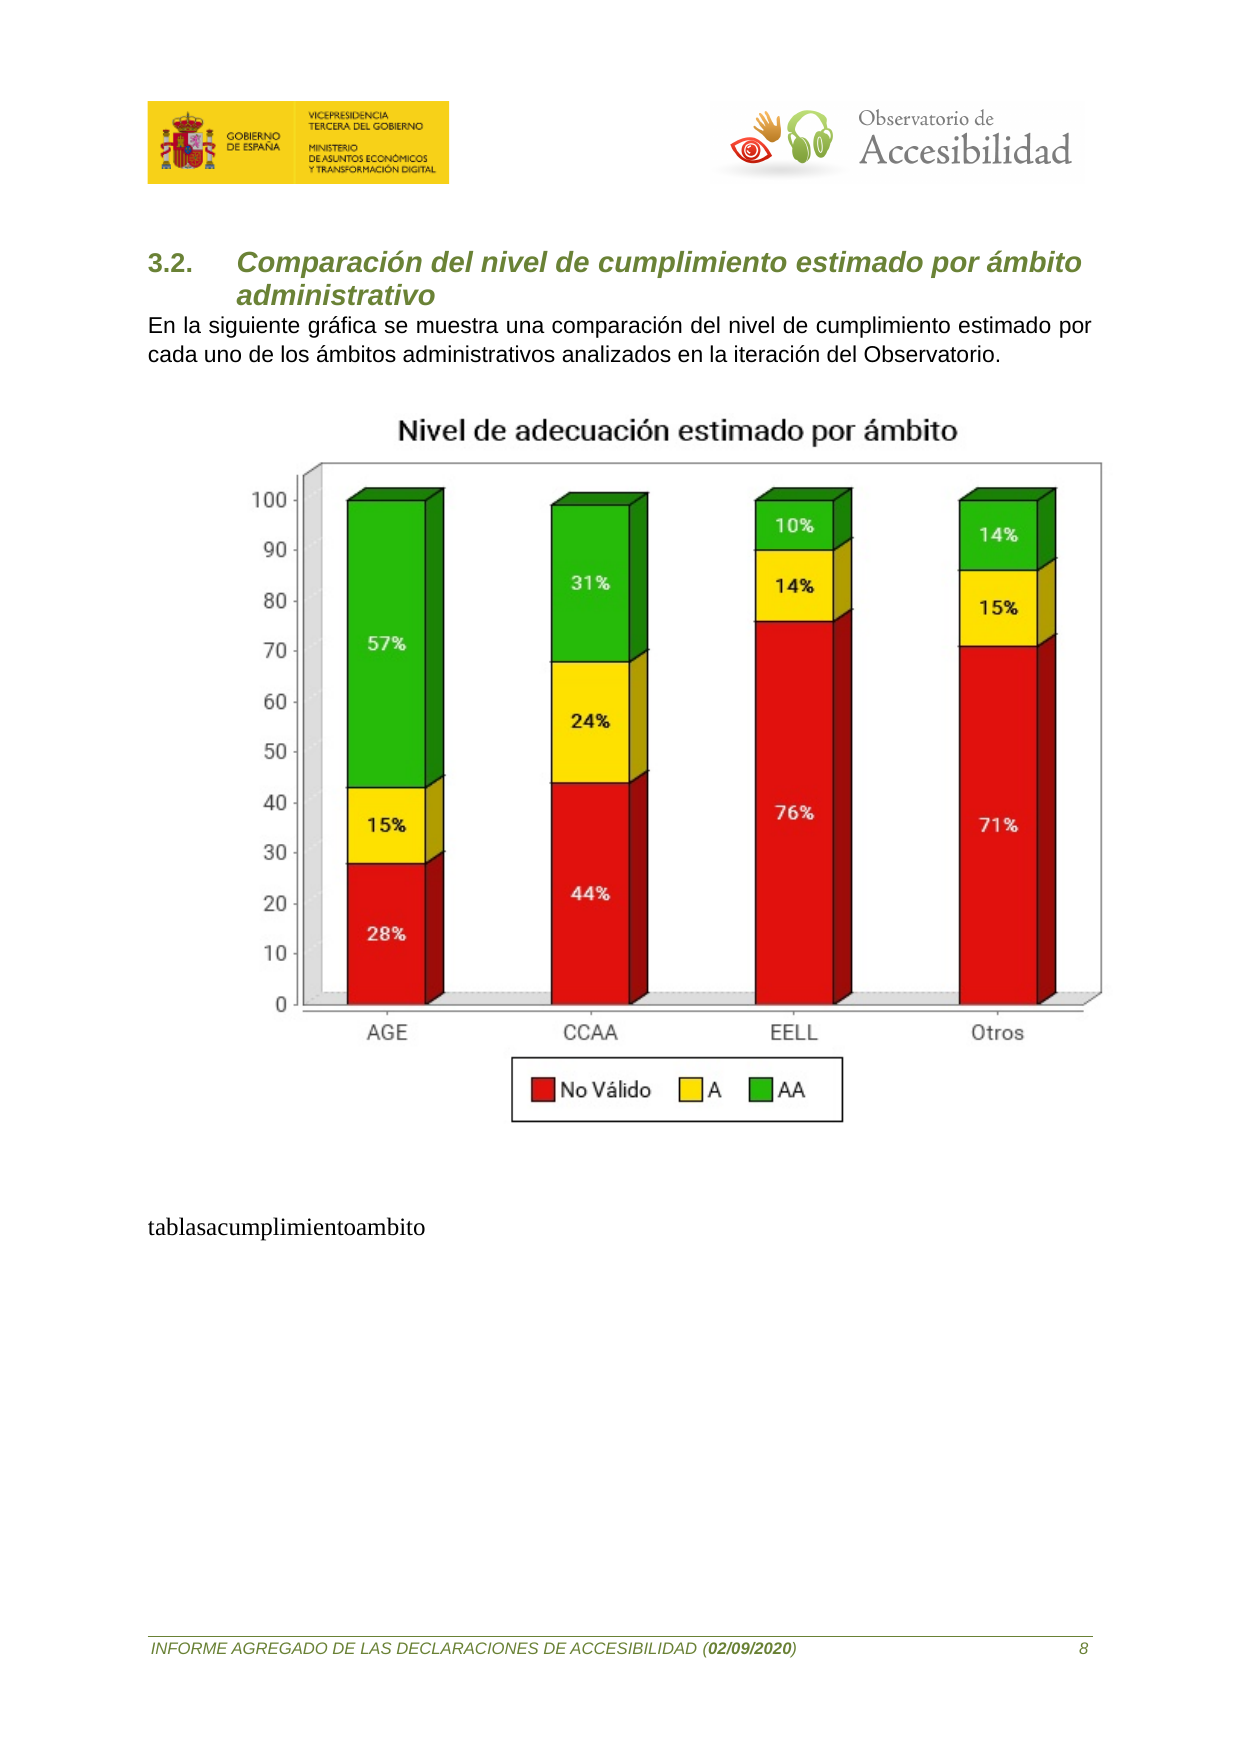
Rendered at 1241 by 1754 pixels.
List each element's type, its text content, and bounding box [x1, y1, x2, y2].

subtitle Comparación del nivel de cumplimiento estimado por ámbito administrativo [148, 245, 1092, 312]
picture [236, 413, 1119, 1124]
picture [147, 101, 450, 184]
picture [710, 101, 1086, 184]
text En la siguiente gráfica se muestra una comparación del nivel de cumplimiento estimado por cada uno de los ámbitos administrativos analizados en la iteración del Observatorio. [148, 312, 1092, 367]
text tablasacumplimientoambito [148, 1212, 1092, 1240]
